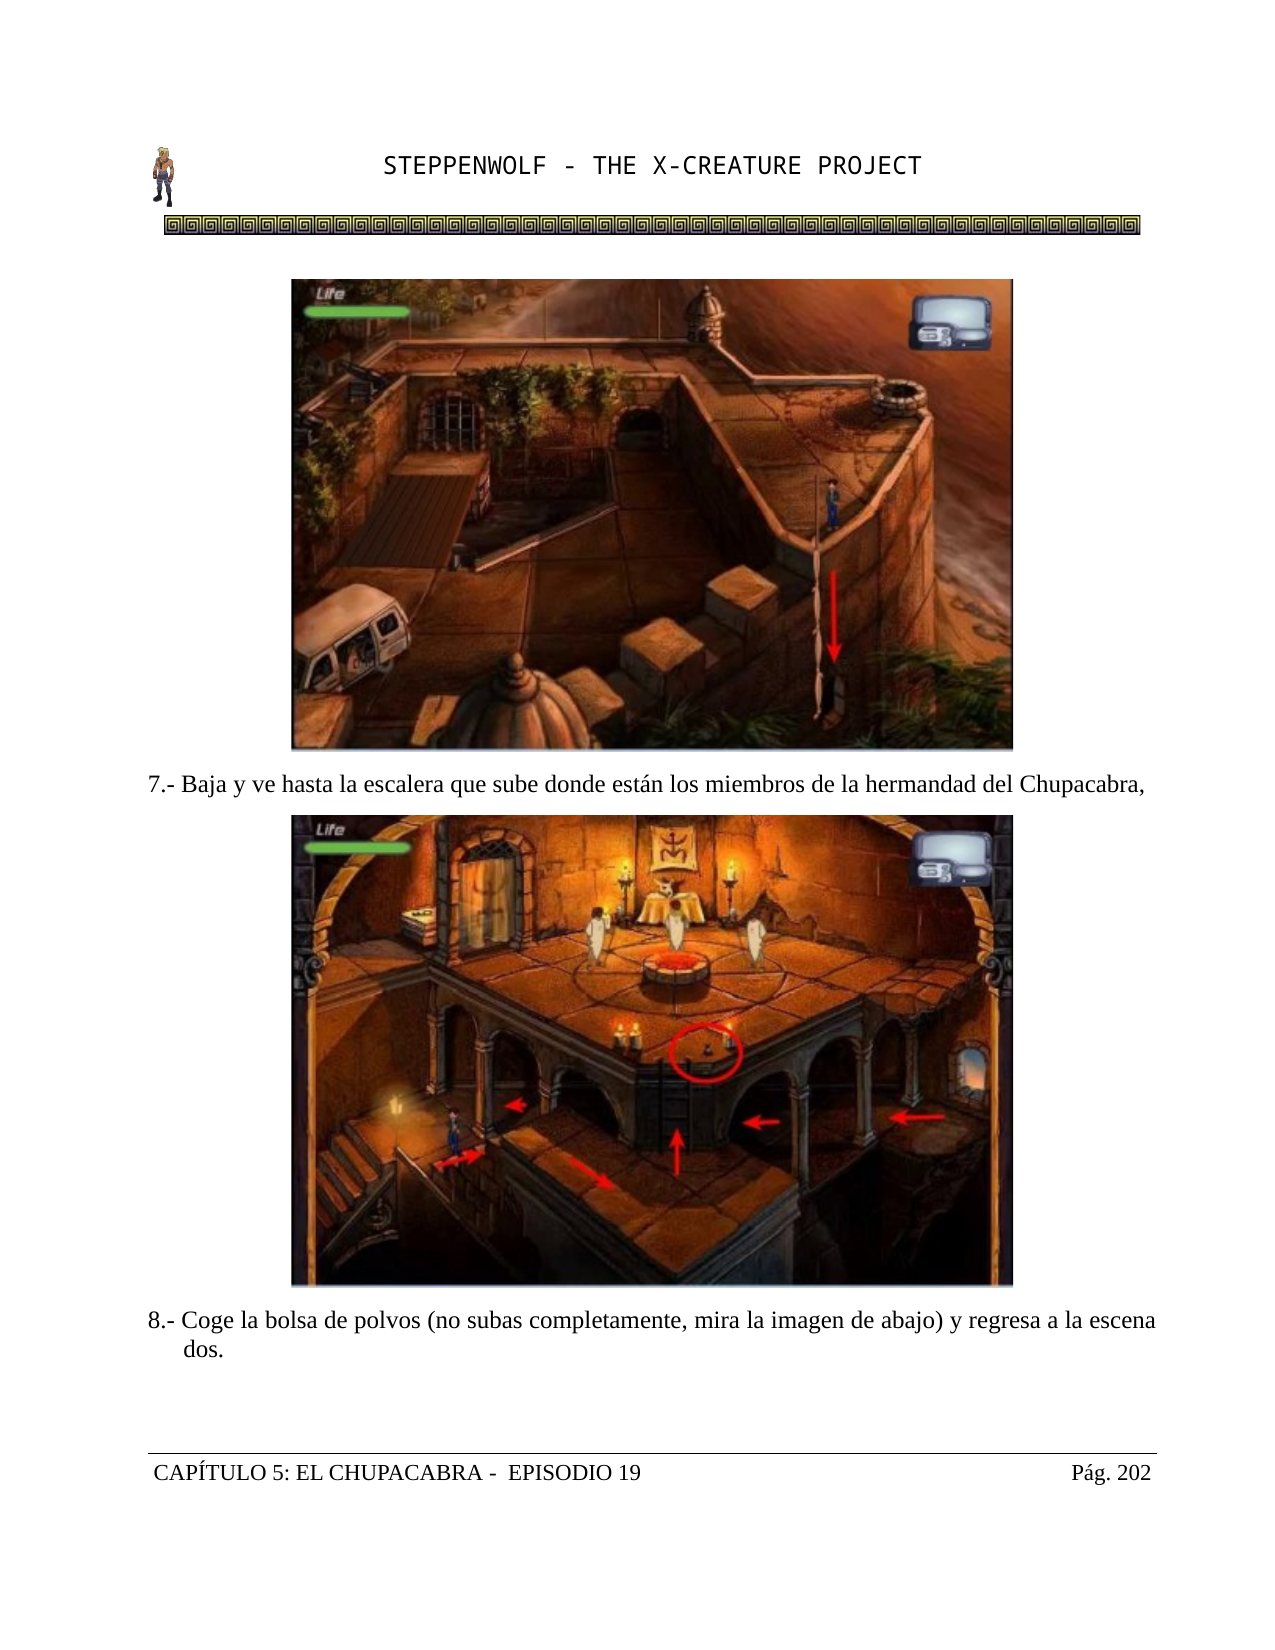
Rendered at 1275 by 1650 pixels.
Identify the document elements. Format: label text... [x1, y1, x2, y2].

picture [147, 147, 181, 207]
picture [164, 215, 1141, 235]
text 7.- Baja y ve hasta la escalera que sube donde están los miembros de la hermandad del Chupacabra, [148, 769, 1157, 798]
text 8.- Coge la bolsa de polvos (no subas completamente, mira la imagen de abajo) y regresa a la escena dos. [148, 1305, 1157, 1362]
picture [291, 815, 1014, 1288]
picture [291, 279, 1014, 752]
